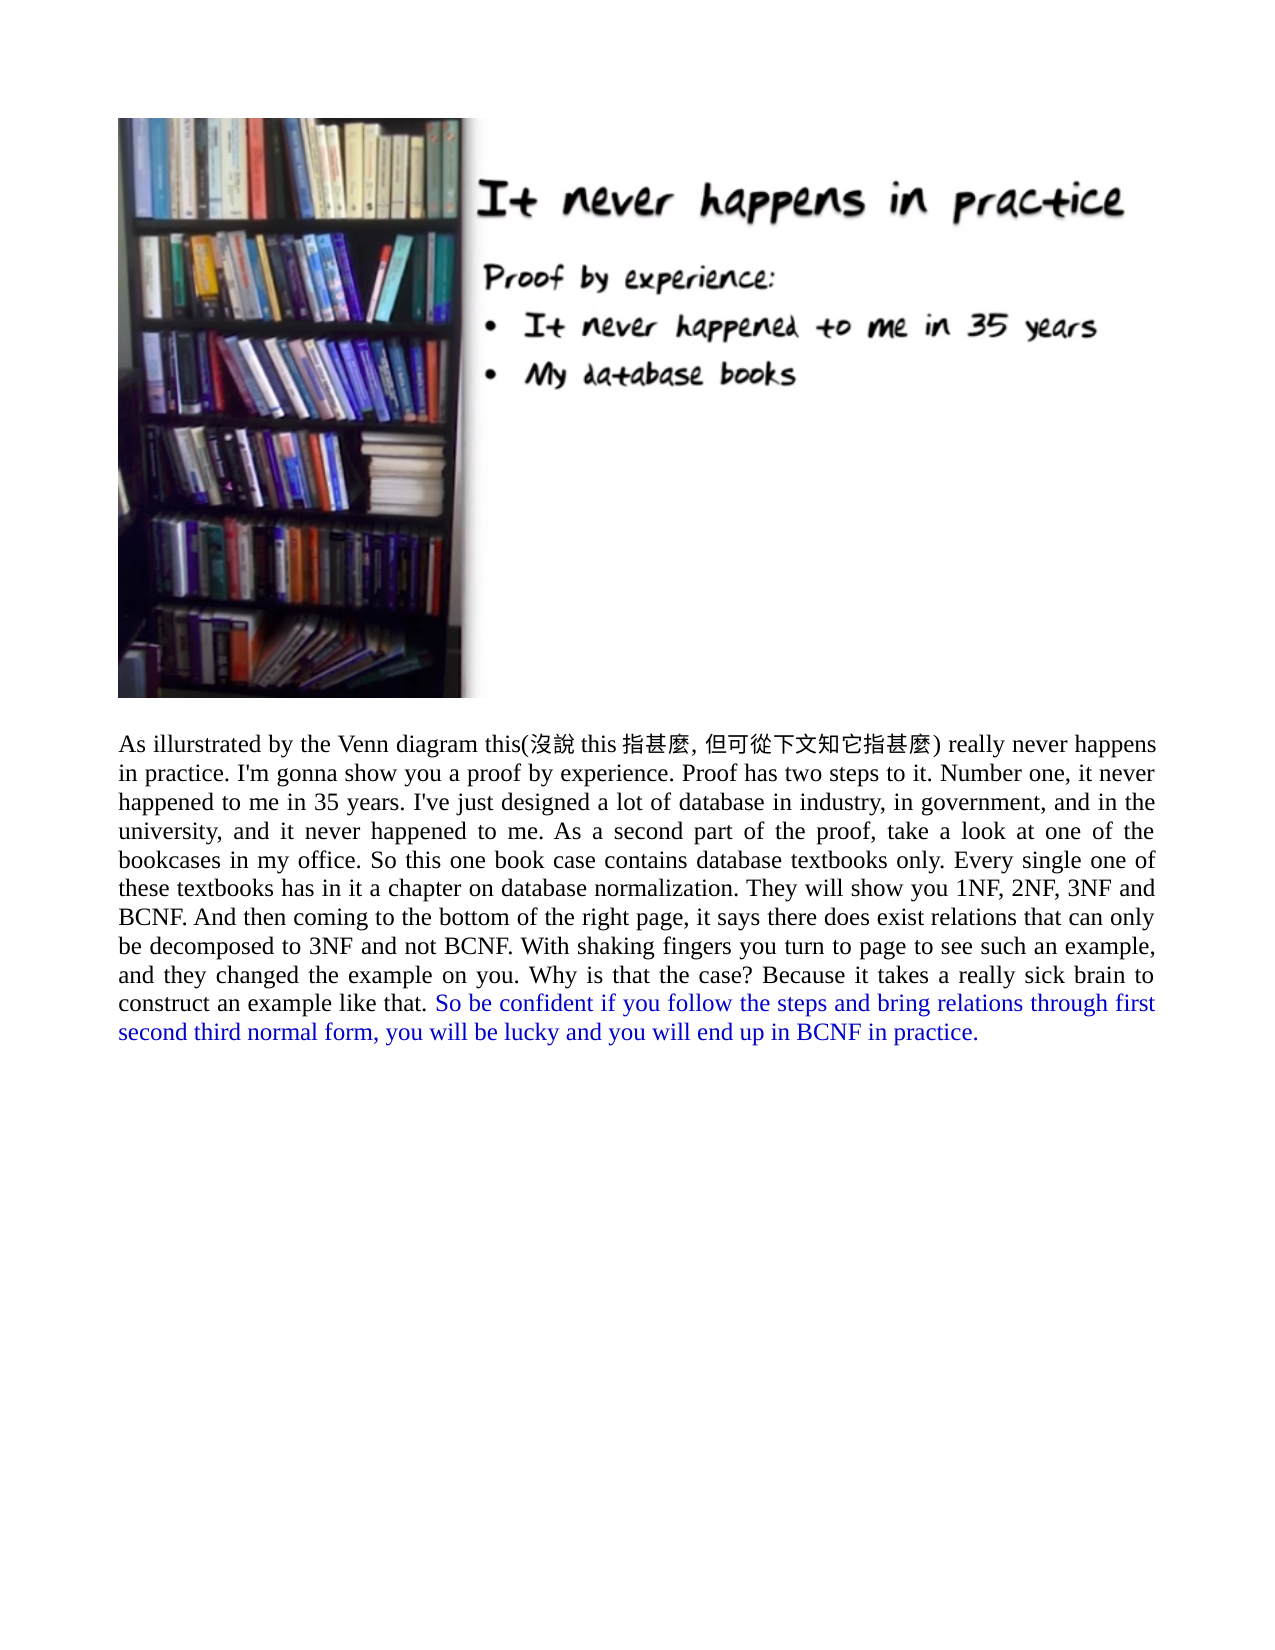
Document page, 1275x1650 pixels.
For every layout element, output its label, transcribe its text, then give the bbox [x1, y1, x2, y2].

text As illurstrated by the Venn diagram this(沒說this指甚麼, 但可從下文知它指甚麼) really never happens in practice. I'm gonna show you a proof by experience. Proof has two steps to it. Number one, it never happened to me in 35 years. I've just designed a lot of database in industry, in government, and in the university, and it never happened to me. As a second part of the proof, take a look at one of the bookcases in my office. So this one book case contains database textbooks only. Every single one of these textbooks has in it a chapter on database normalization. They will show you 1NF, 2NF, 3NF and BCNF. And then coming to the bottom of the right page, it says there does exist relations that can only be decomposed to 3NF and not BCNF. With shaking fingers you turn to page to see such an example, and they changed the example on you. Why is that the case? Because it takes a really sick brain to construct an example like that. So be confident if you follow the steps and bring relations through first second third normal form, you will be lucky and you will end up in BCNF in practice. [118, 727, 1157, 1046]
picture [118, 118, 1157, 698]
